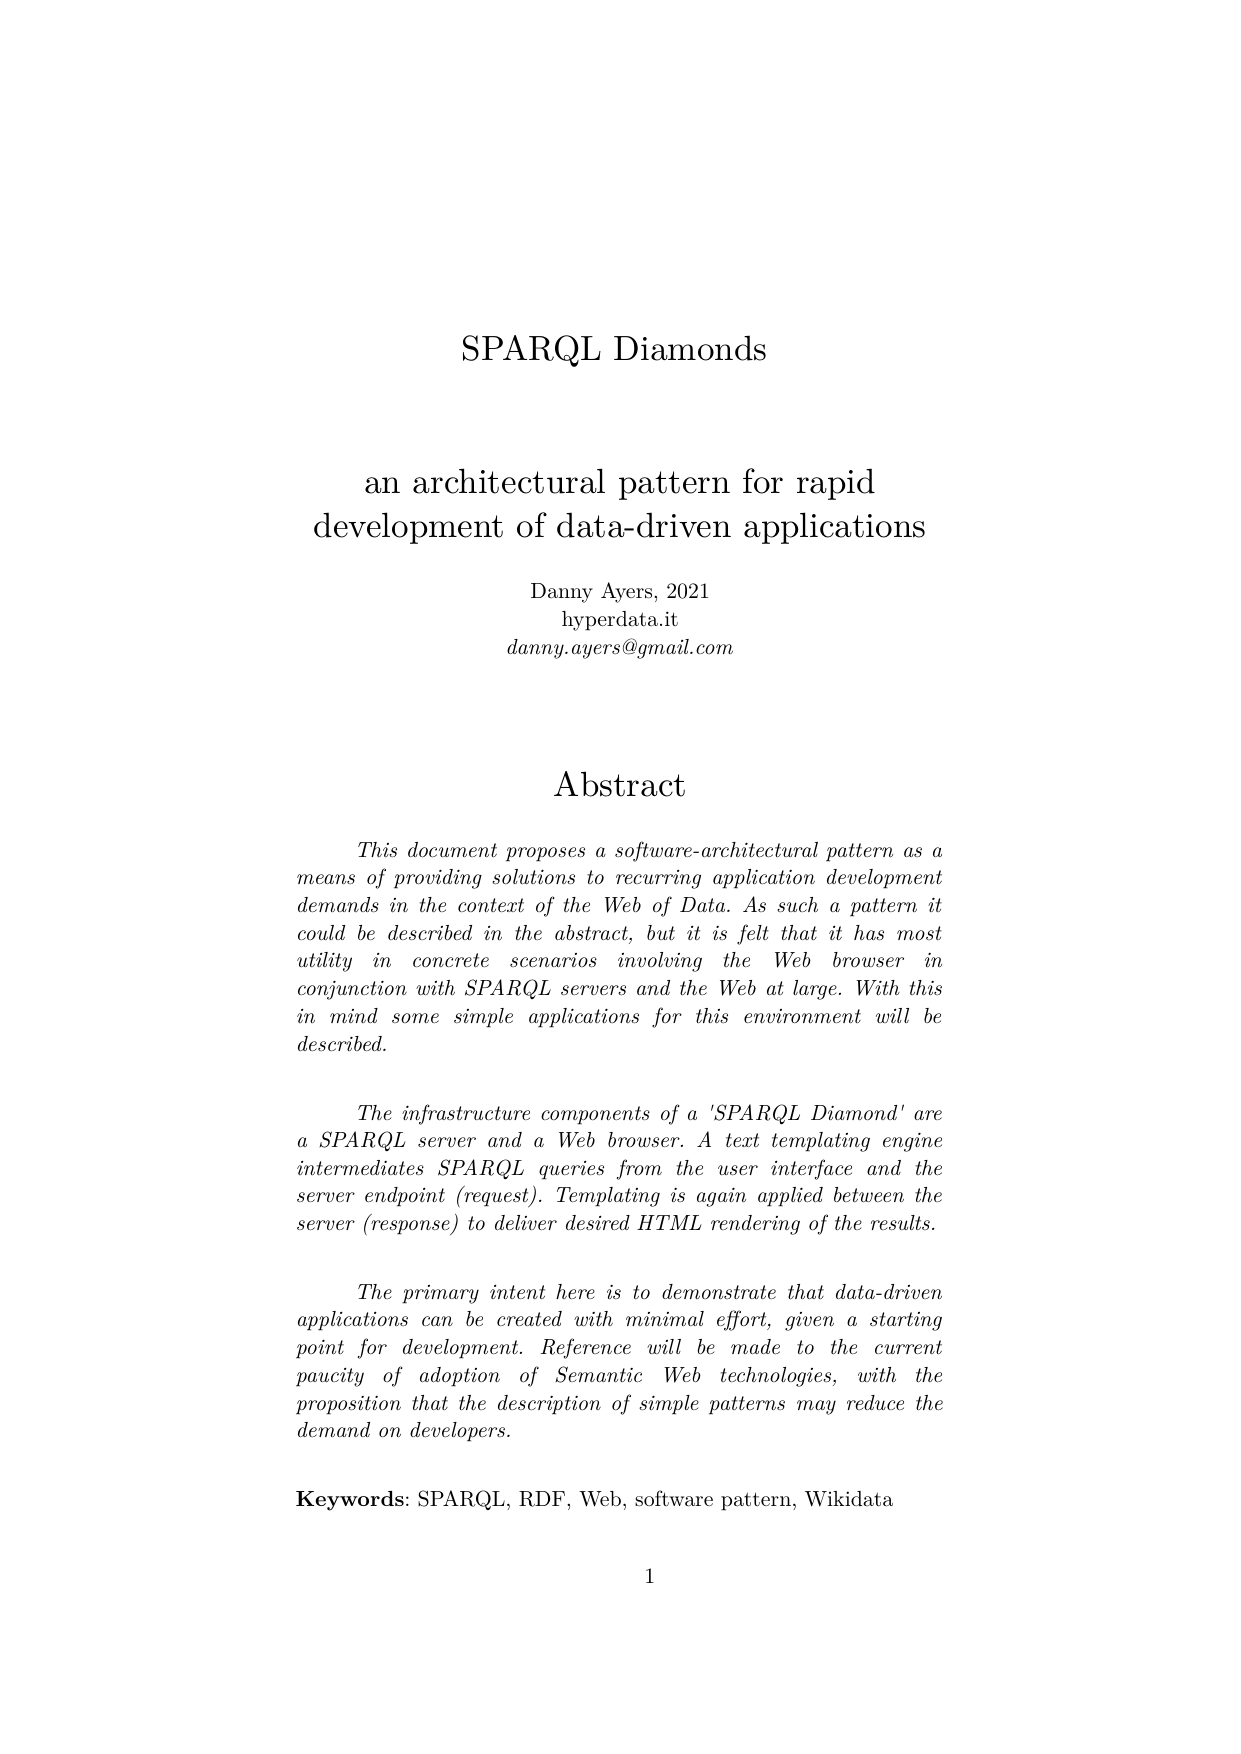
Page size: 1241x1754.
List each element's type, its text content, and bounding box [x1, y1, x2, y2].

text The infrastructure components of a 'SPARQL Diamond' are a SPARQL server and a Web browser. A text templating engine intermediates SPARQL queries from the user interface and the server endpoint (request). Templating is again applied between the server (response) to deliver desired HTML rendering of the results. [295, 1098, 945, 1237]
subtitle SPARQL Diamonds [289, 325, 951, 369]
text Danny Ayers, 2021 [366, 577, 874, 604]
text This document proposes a software-architectural pattern as a means of providing solutions to recurring application development demands in the context of the Web of Data. As such a pattern it could be described in the abstract, but it is felt that it has most utility in concrete scenarios involving the Web browser in conjunction with SPARQL servers and the Web at large. With this in mind some simple applications for this environment will be described. [295, 835, 945, 1058]
text Keywords: SPARQL, RDF, Web, software pattern, Wikidata [295, 1484, 945, 1512]
subtitle Abstract [289, 761, 951, 805]
text The primary intent here is to demonstrate that data-driven applications can be created with minimal effort, given a starting point for development. Reference will be made to the current paucity of adoption of Semantic Web technologies, with the proposition that the description of simple patterns may reduce the demand on developers. [295, 1277, 945, 1444]
subtitle an architectural pattern for rapid development of data-driven applications [289, 458, 951, 547]
text hyperdata.it [366, 604, 874, 632]
text danny.ayers@gmail.com [366, 632, 874, 660]
